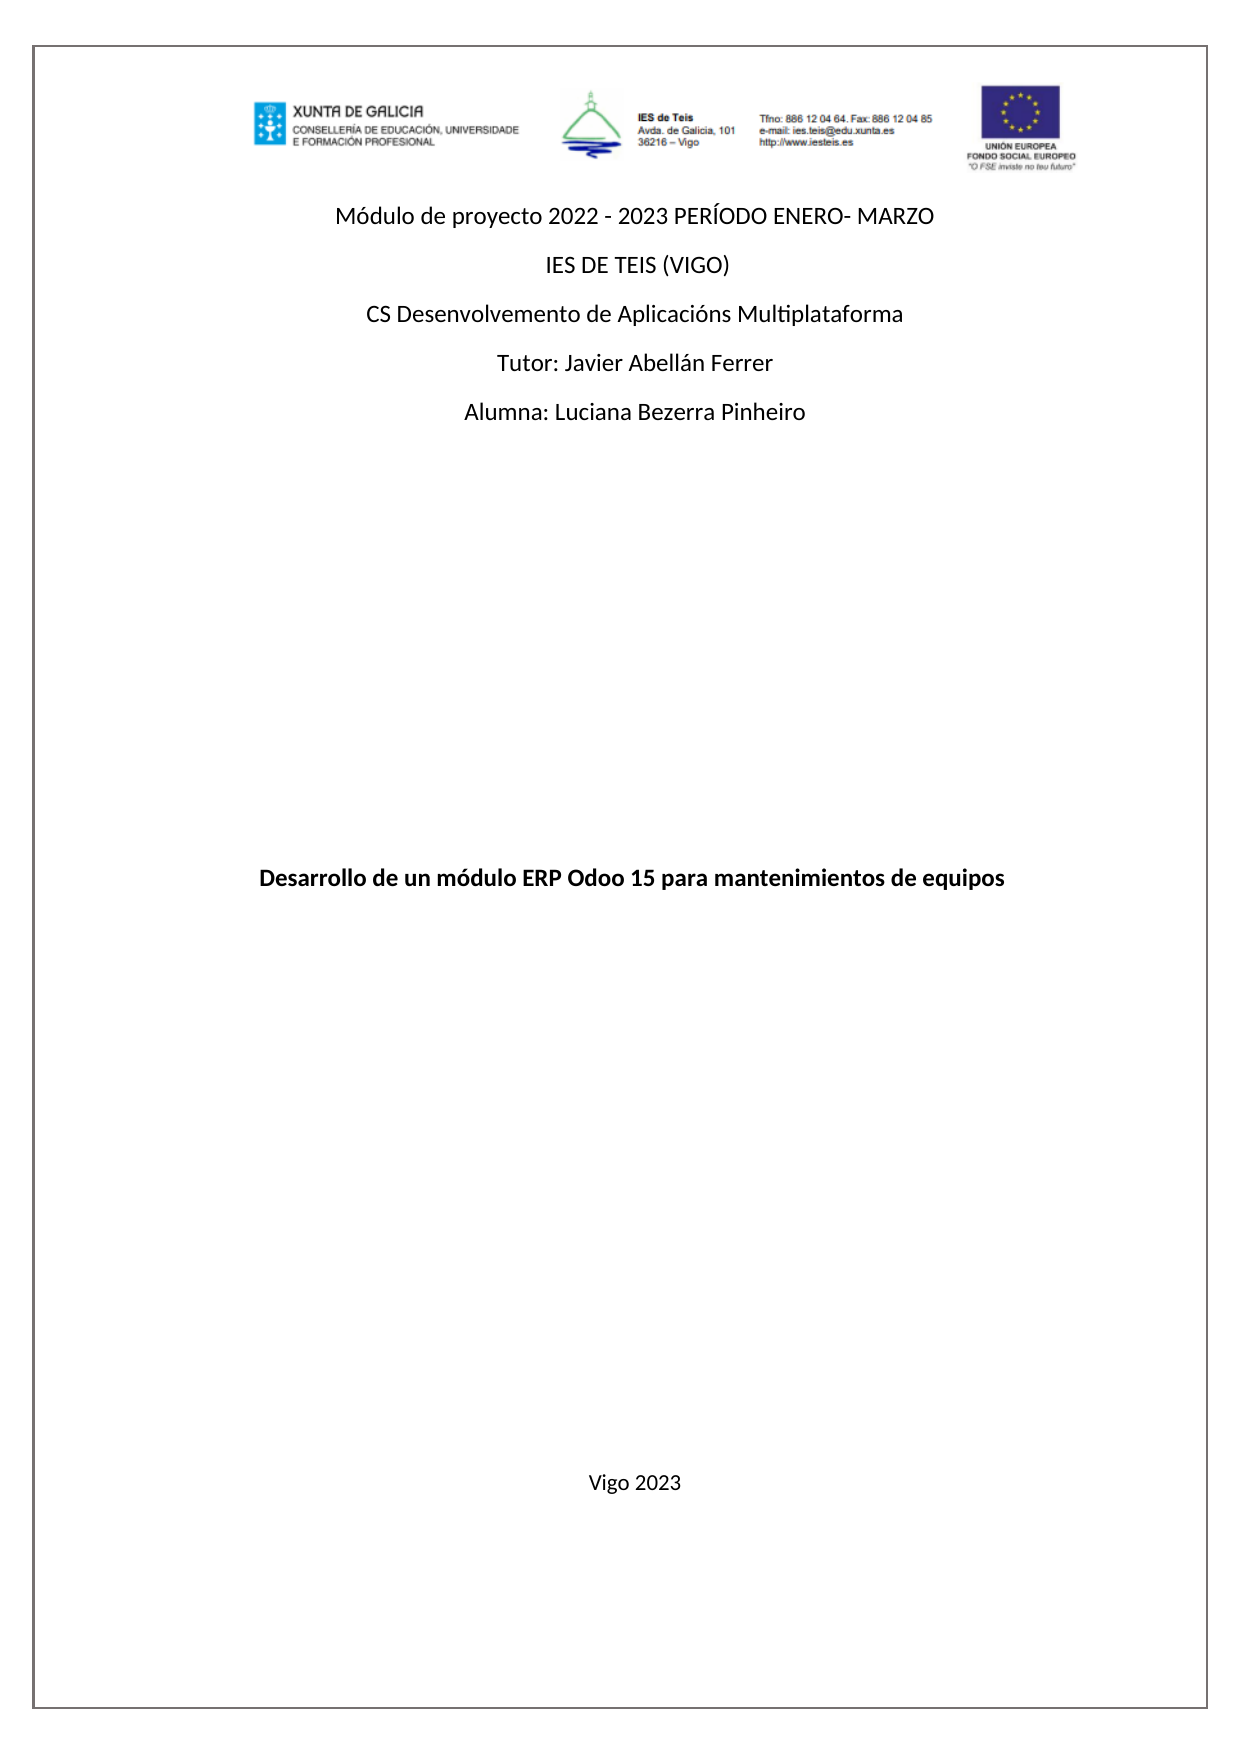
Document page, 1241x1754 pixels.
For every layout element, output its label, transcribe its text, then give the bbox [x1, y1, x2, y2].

text Desarrollo de un módulo ERP Odoo 15 para mantenimientos de equipos [177, 862, 1093, 893]
text CS Desenvolvemento de Aplicacións Multiplataforma [177, 298, 1093, 329]
text Alumna: Luciana Bezerra Pinheiro [177, 396, 1093, 427]
text Tutor: Javier Abellán Ferrer [177, 347, 1093, 378]
text Módulo de proyecto 2022 - 2023 PERÍODO ENERO- MARZO [177, 200, 1093, 231]
text IES DE TEIS (VIGO) [177, 249, 1093, 280]
text Vigo 2023 [177, 1468, 1093, 1496]
